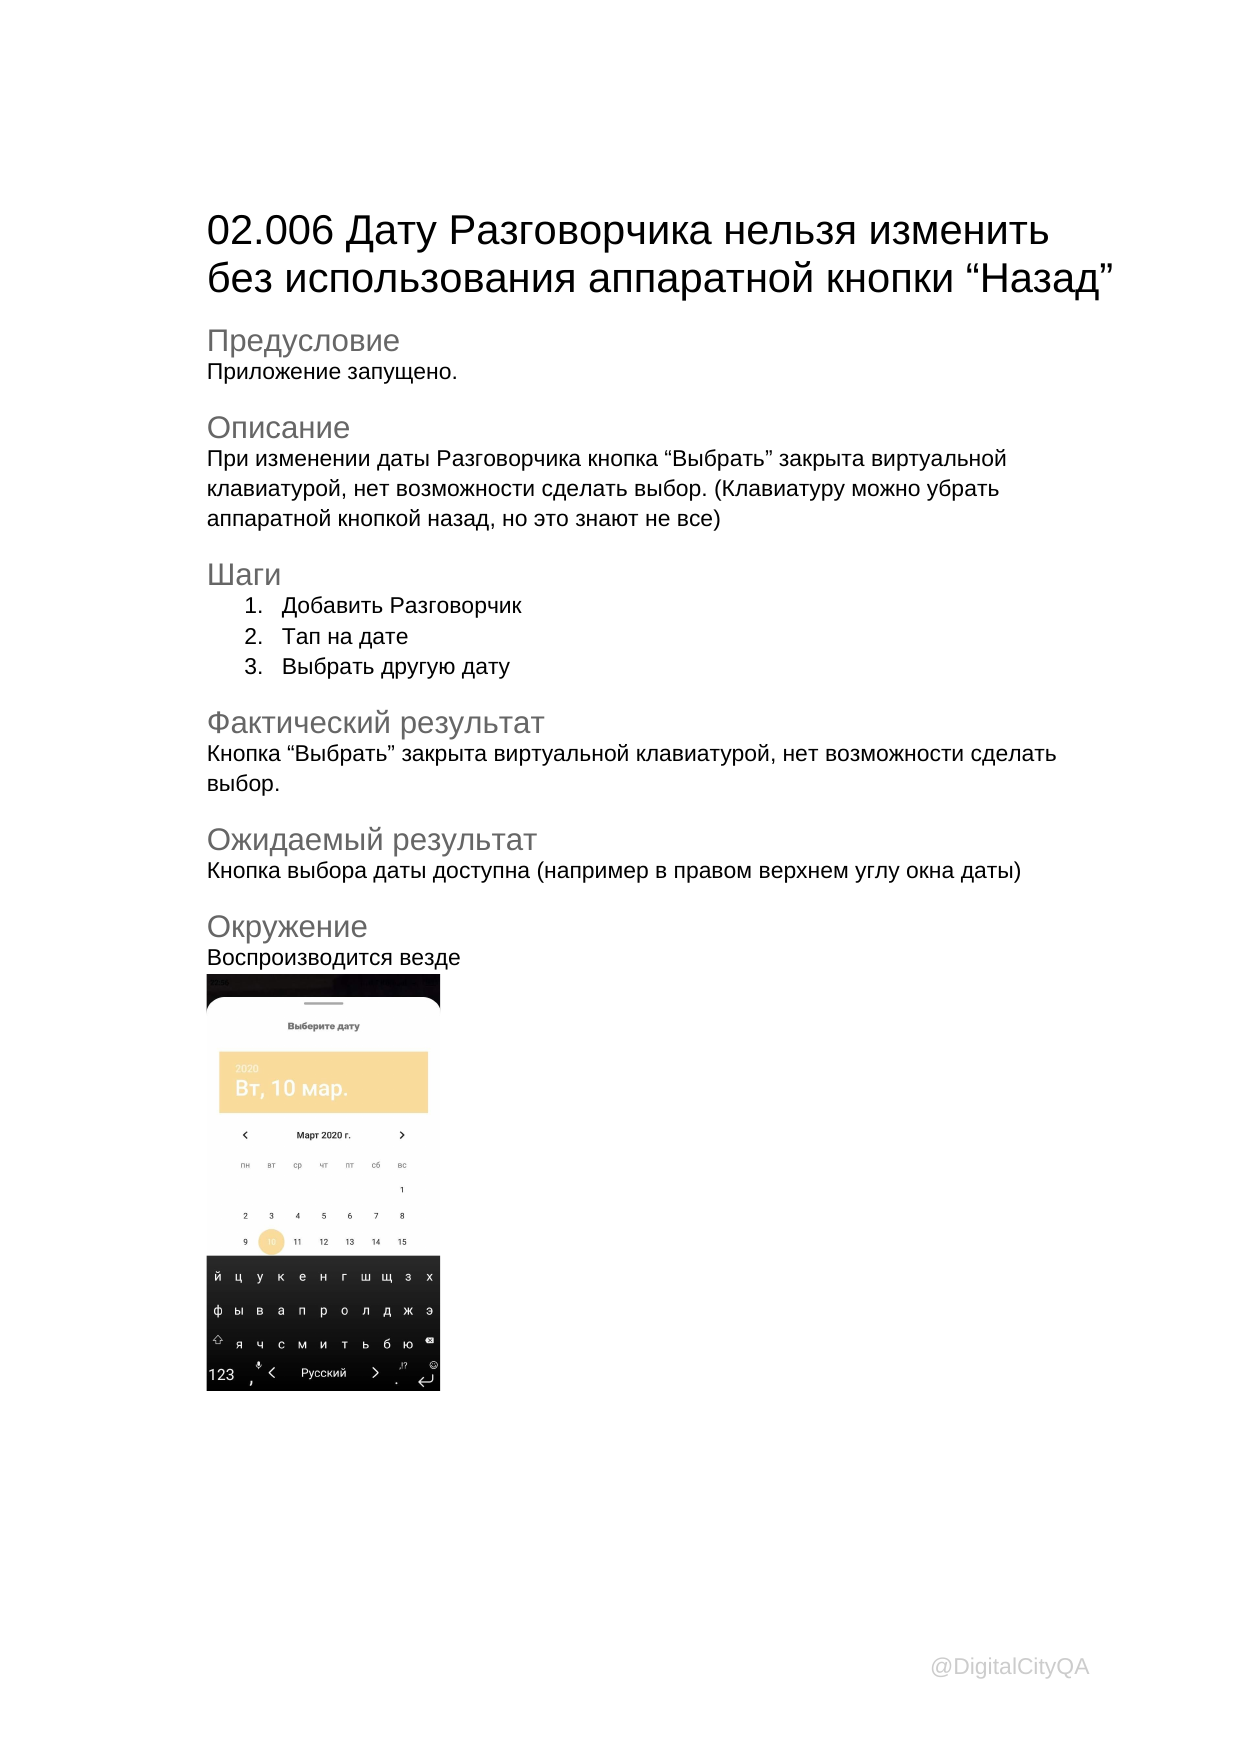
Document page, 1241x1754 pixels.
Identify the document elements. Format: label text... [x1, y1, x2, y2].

subtitle Окружение [207, 908, 1122, 944]
subtitle Ожидаемый результат [207, 821, 1122, 857]
subtitle Шаги [207, 556, 1122, 592]
picture [206, 974, 441, 1391]
text Воспроизводится везде [207, 944, 1122, 970]
text Приложение запущено. [207, 358, 1122, 384]
subtitle Предусловие [207, 322, 1122, 358]
subtitle 02.006 Дату Разговорчика нельзя изменить без использования аппаратной кнопки “Назад” [207, 205, 1122, 301]
list Выбрать другую дату [244, 653, 1122, 679]
text Кнопка выбора даты доступна (например в правом верхнем углу окна даты) [207, 857, 1122, 883]
subtitle Описание [207, 409, 1122, 445]
list Добавить Разговорчик [244, 592, 1122, 619]
subtitle Фактический результат [207, 704, 1122, 740]
list Тап на дате [244, 623, 1122, 649]
text Кнопка “Выбрать” закрыта виртуальной клавиатурой, нет возможности сделать выбор. [207, 740, 1122, 796]
text При изменении даты Разговорчика кнопка “Выбрать” закрыта виртуальной клавиатурой, нет возможности сделать выбор. (Клавиатуру можно убрать аппаратной кнопкой назад, но это знают не все) [207, 445, 1122, 532]
